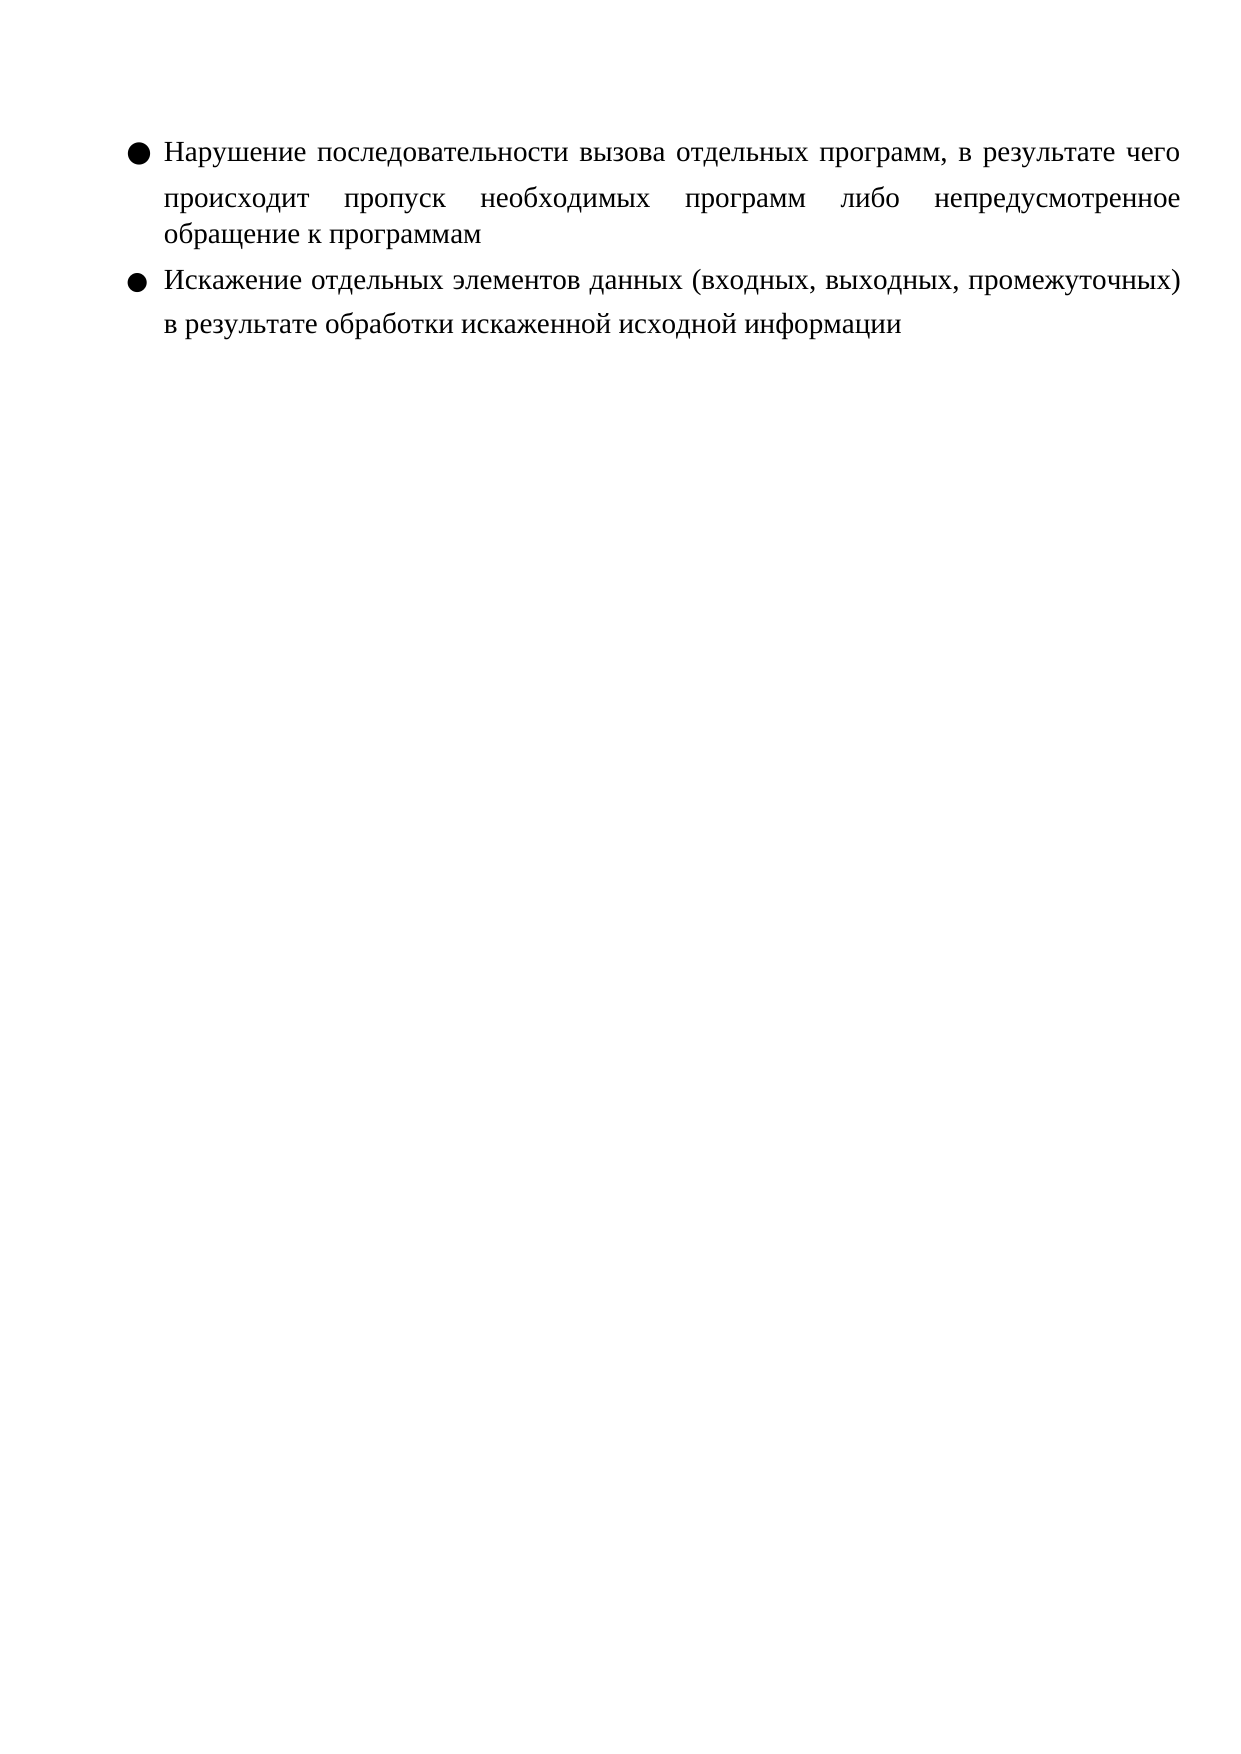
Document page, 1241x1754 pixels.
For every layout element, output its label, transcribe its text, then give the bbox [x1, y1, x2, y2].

list Нарушение последовательности вызова отдельных программ, в результате чего происходит пропуск необходимых программ либо непредусмотренное обращение к программам [126, 118, 1181, 250]
list Искажение отдельных элементов данных (входных, выходных, промежуточных) в результате обработки искаженной исходной информации [126, 253, 1181, 340]
